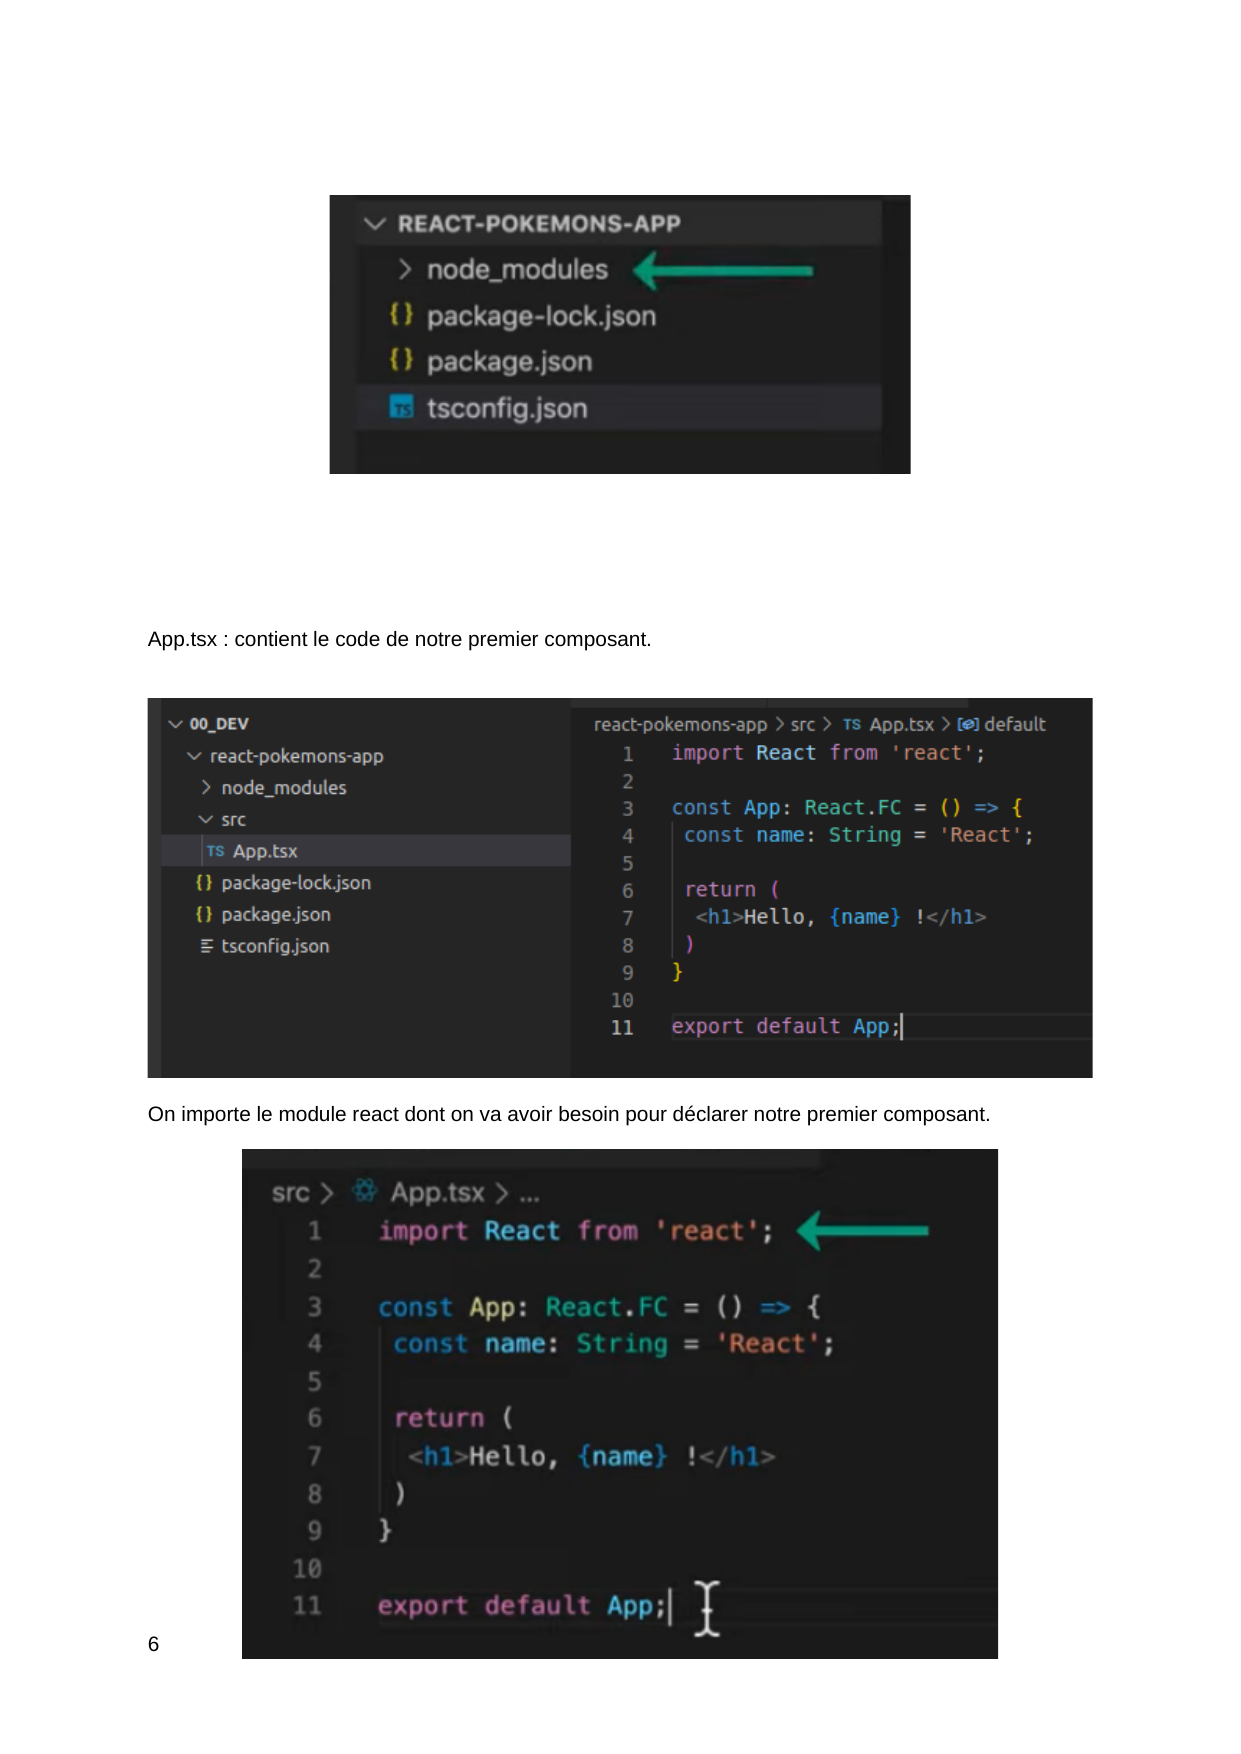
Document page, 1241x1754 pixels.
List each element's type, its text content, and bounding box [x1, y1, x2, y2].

picture [329, 195, 911, 474]
text On importe le module react dont on va avoir besoin pour déclarer notre premier composant. [148, 1102, 1093, 1126]
picture [242, 1149, 999, 1659]
text App.tsx : contient le code de notre premier composant. [148, 627, 1093, 651]
picture [147, 698, 1093, 1078]
